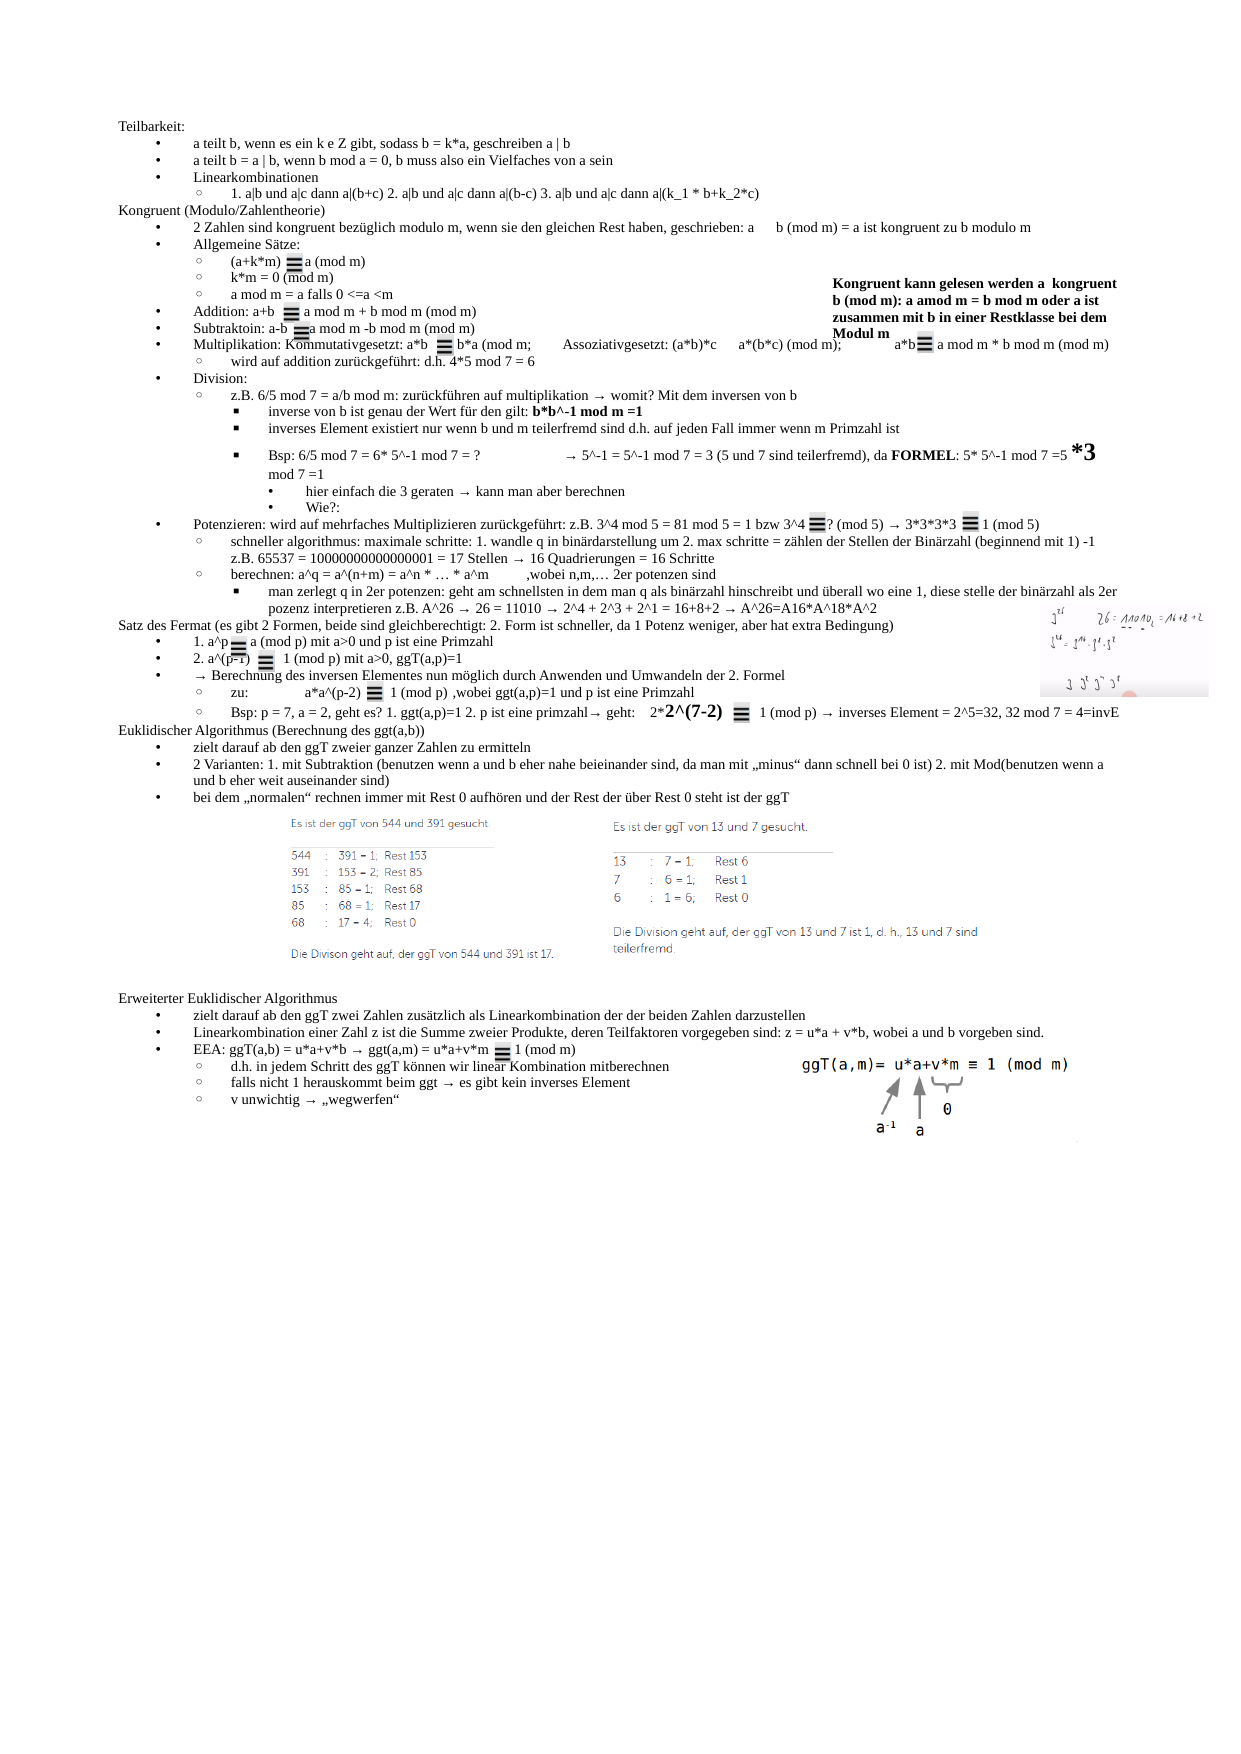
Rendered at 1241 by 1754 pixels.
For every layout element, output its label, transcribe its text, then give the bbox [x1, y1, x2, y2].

list Multiplikation: Kommutativgesetzt: a*b [156, 336, 437, 353]
list k*m = 0 (mod m) [193, 269, 1122, 286]
list [1078, 1091, 1122, 1108]
list v unwichtig → „wegwerfen“ [193, 1091, 799, 1108]
list Linearkombinationen [156, 168, 1122, 185]
list Bsp: 6/5 mod 7 = 6* 5^-1 mod 7 = ? → 5^-1 = 5^-1 mod 7 = 3 (5 und 7 sind teilerfremd), da FORMEL: 5* 5^-1 mod 7 =5 *3 mod 7 =1 [231, 437, 1122, 482]
list z.B. 6/5 mod 7 = a/b mod m: zurückführen auf multiplikation → womit? Mit dem inversen von b [193, 386, 1122, 403]
list 2 Zahlen sind kongruent bezüglich modulo m, wenn sie den gleichen Rest haben, geschrieben: a b (mod m) = a ist kongruent zu b modulo m [156, 219, 1122, 236]
list 2. a^(p-1) 1 (mod p) mit a>0, ggT(a,p)=1 [275, 650, 1040, 667]
list man zerlegt q in 2er potenzen: geht am schnellsten in dem man q als binärzahl hinschreibt und überall wo eine 1, diese stelle der binärzahl als 2er pozenz interpretieren z.B. A^26 → 26 = 11010 → 2^4 + 2^3 + 2^1 = 16+8+2 → A^26=A16*A^18*A^2 [231, 583, 1122, 616]
picture [258, 650, 275, 672]
list inverses Element existiert nur wenn b und m teilerfremd sind d.h. auf jeden Fall immer wenn m Primzahl ist [231, 420, 1122, 437]
list Wie?: [268, 499, 1122, 516]
list wird auf addition zurückgeführt: d.h. 4*5 mod 7 = 6 [193, 353, 1122, 370]
list a mod m * b mod m (mod m) [934, 336, 1122, 353]
list Linearkombination einer Zahl z ist die Summe zweier Produkte, deren Teilfaktoren vorgegeben sind: z = u*a + v*b, wobei a und b vorgeben sind. [156, 1024, 1122, 1041]
list b*a (mod m; Assoziativgesetzt: (a*b)*c a*(b*c) (mod m); a*b [454, 336, 917, 353]
list Bsp: p = 7, a = 2, geht es? 1. ggt(a,p)=1 2. p ist eine primzahl→ geht: 2*2^(7-2) 1 (mod p) → inverses Element = 2^5=32, 32 mod 7 = 4=invE [193, 700, 1122, 722]
list d.h. in jedem Schritt des ggT können wir linear Kombination mitberechnen [193, 1057, 799, 1074]
list Allgemeine Sätze: [156, 236, 1122, 252]
list Subtraktoin: a-b [156, 319, 293, 336]
list inverse von b ist genau der Wert für den gilt: b*b^-1 mod m =1 [231, 403, 1122, 420]
list berechnen: a^q = a^(n+m) = a^n * … * a^m ,wobei n,m,… 2er potenzen sind [193, 566, 1122, 583]
picture [283, 302, 311, 342]
list → Berechnung des inversen Elementes nun möglich durch Anwenden und Umwandeln der 2. Formel [156, 667, 1040, 683]
picture [437, 334, 454, 356]
list zu: a*a^(p-2) 1 (mod p) ,wobei ggt(a,p)=1 und p ist eine Primzahl [384, 683, 1122, 700]
list Addition: a+b a mod m + b mod m (mod m) [301, 303, 1122, 319]
picture [809, 512, 827, 533]
picture [286, 253, 304, 274]
list ? (mod 5) → 3*3*3*3 1 (mod 5) [827, 516, 1122, 533]
picture [917, 331, 934, 353]
list zielt darauf ab den ggT zwei Zahlen zusätzlich als Linearkombination der der beiden Zahlen darzustellen [156, 1007, 1122, 1024]
picture [608, 817, 982, 956]
list a teilt b = a | b, wenn b mod a = 0, b muss also ein Vielfaches von a sein [156, 152, 1122, 168]
list 2. a^(p-1) 1 (mod p) mit a>0, ggT(a,p)=1 [156, 650, 258, 667]
list zielt darauf ab den ggT zweier ganzer Zahlen zu ermitteln [156, 739, 1122, 755]
text Erweiterter Euklidischer Algorithmus [118, 990, 1122, 1007]
list bei dem „normalen“ rechnen immer mit Rest 0 aufhören und der Rest der über Rest 0 steht ist der ggT [156, 789, 1122, 806]
list a mod m -b mod m (mod m) [301, 319, 1122, 336]
text Euklidischer Algorithmus (Berechnung des ggt(a,b)) [118, 722, 1122, 739]
list (a+k*m) a (mod m) [193, 252, 1122, 269]
list 2 Varianten: 1. mit Subtraktion (benutzen wenn a und b eher nahe beieinander sind, da man mit „minus“ dann schnell bei 0 ist) 2. mit Mod(benutzen wenn a und b eher weit auseinander sind) [156, 755, 1122, 789]
picture [282, 813, 560, 963]
list schneller algorithmus: maximale schritte: 1. wandle q in binärdarstellung um 2. max schritte = zählen der Stellen der Binärzahl (beginnend mit 1) -1 z.B. 65537 = 10000000000000001 = 17 Stellen → 16 Quadrierungen = 16 Schritte [193, 533, 1122, 566]
list 1. a^p a (mod p) mit a>0 und p ist eine Primzahl [156, 633, 1040, 650]
list Division: [156, 370, 1122, 386]
picture [799, 1053, 1078, 1142]
picture [494, 1042, 512, 1063]
picture [733, 702, 750, 723]
list Addition: a+b a mod m + b mod m (mod m) [156, 303, 283, 319]
picture [230, 636, 248, 658]
text Satz des Fermat (es gibt 2 Formen, beide sind gleichberechtigt: 2. Form ist schneller, da 1 Potenz weniger, aber hat extra Bedingung) [118, 616, 1040, 633]
list Potenzieren: wird auf mehrfaches Multiplizieren zurückgeführt: z.B. 3^4 mod 5 = 81 mod 5 = 1 bzw 3^4 [156, 516, 809, 533]
text Kongruent (Modulo/Zahlentheorie) [118, 202, 1122, 219]
list a teilt b, wenn es ein k e Z gibt, sodass b = k*a, geschreiben a | b [156, 135, 1122, 152]
picture [1040, 603, 1209, 697]
list falls nicht 1 herauskommt beim ggt → es gibt kein inverses Element [193, 1074, 799, 1091]
list a mod m = a falls 0 <=a <m [193, 286, 1122, 303]
list hier einfach die 3 geraten → kann man aber berechnen [268, 482, 1122, 499]
picture [367, 681, 384, 702]
list 1. a|b und a|c dann a|(b+c) 2. a|b und a|c dann a|(b-c) 3. a|b und a|c dann a|(k_1 * b+k_2*c) [193, 185, 1122, 202]
list zu: a*a^(p-2) 1 (mod p) ,wobei ggt(a,p)=1 und p ist eine Primzahl [193, 683, 367, 700]
picture [962, 511, 980, 532]
list EEA: ggT(a,b) = u*a+v*b → ggt(a,m) = u*a+v*m 1 (mod m) [156, 1041, 1122, 1057]
text Teilbarkeit: [118, 118, 1122, 135]
